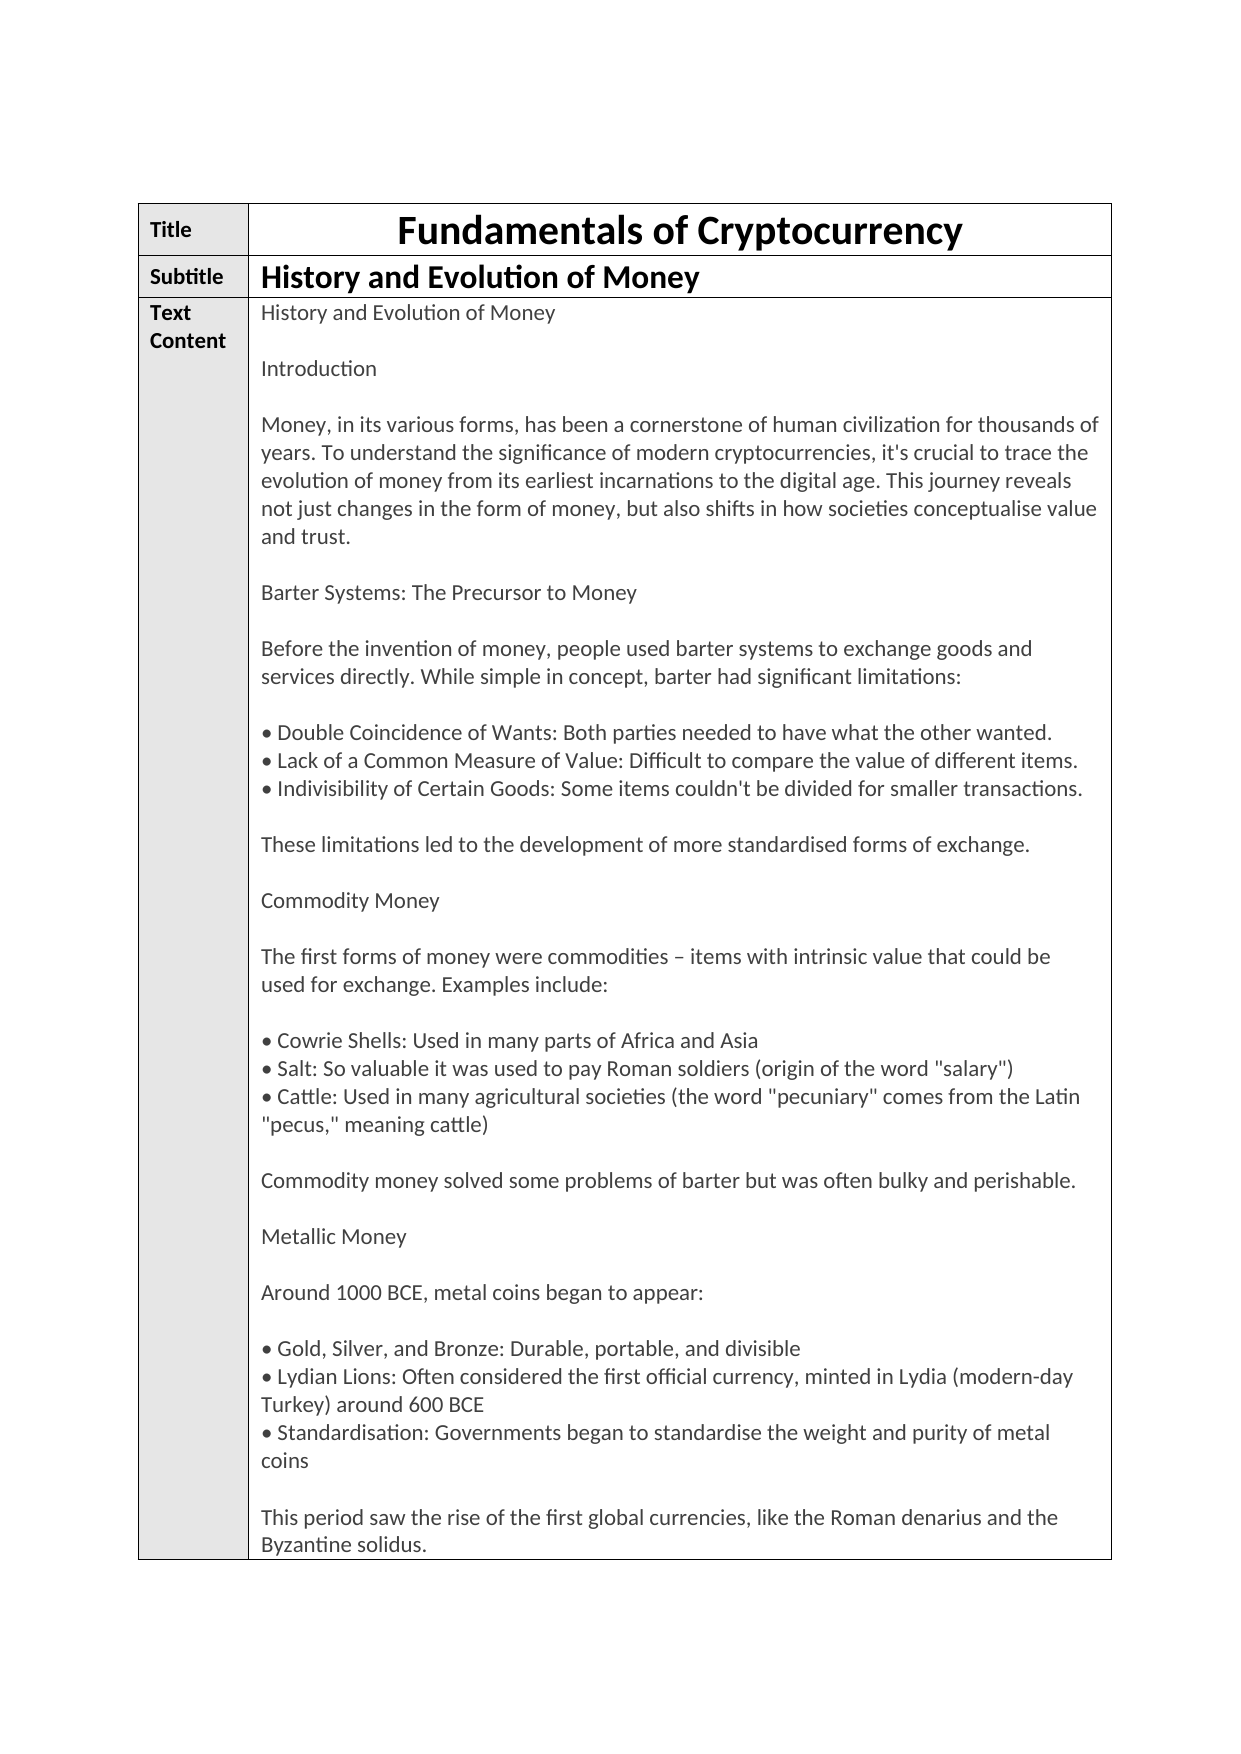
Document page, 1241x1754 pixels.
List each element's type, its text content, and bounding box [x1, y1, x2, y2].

table_header Title [139, 204, 248, 255]
table_cell Subtitle [139, 256, 248, 297]
table_cell Text Content [139, 298, 248, 1559]
table_cell History and Evolution of Money Introduction Money, in its various forms, has been a cornerstone of human civilization for thousands of years. To understand the significance of modern cryptocurrencies, it's crucial to trace the evolution of money from its earliest incarnations to the digital age. This journey reveals not just changes in the form of money, but also shifts in how societies conceptualise value and trust. Barter Systems: The Precursor to Money Before the invention of money, people used barter systems to exchange goods and services directly. While simple in concept, barter had significant limitations: • Double Coincidence of Wants: Both parties needed to have what the other wanted. • Lack of a Common Measure of Value: Difficult to compare the value of different items. • Indivisibility of Certain Goods: Some items couldn't be divided for smaller transactions. These limitations led to the development of more standardised forms of exchange. Commodity Money The first forms of money were commodities – items with intrinsic value that could be used for exchange. Examples include: • Cowrie Shells: Used in many parts of Africa and Asia • Salt: So valuable it was used to pay Roman soldiers (origin of the word "salary") • Cattle: Used in many agricultural societies (the word "pecuniary" comes from the Latin "pecus," meaning cattle) Commodity money solved some problems of barter but was often bulky and perishable. Metallic Money Around 1000 BCE, metal coins began to appear: • Gold, Silver, and Bronze: Durable, portable, and divisible • Lydian Lions: Often considered the first official currency, minted in Lydia (modern-day Turkey) around 600 BCE • Standardisation: Governments began to standardise the weight and purity of metal coins This period saw the rise of the first global currencies, like the Roman denarius and the Byzantine solidus. [249, 298, 1111, 1559]
table_cell History and Evolution of Money [249, 256, 1111, 297]
table_header Fundamentals of Cryptocurrency [249, 204, 1111, 255]
